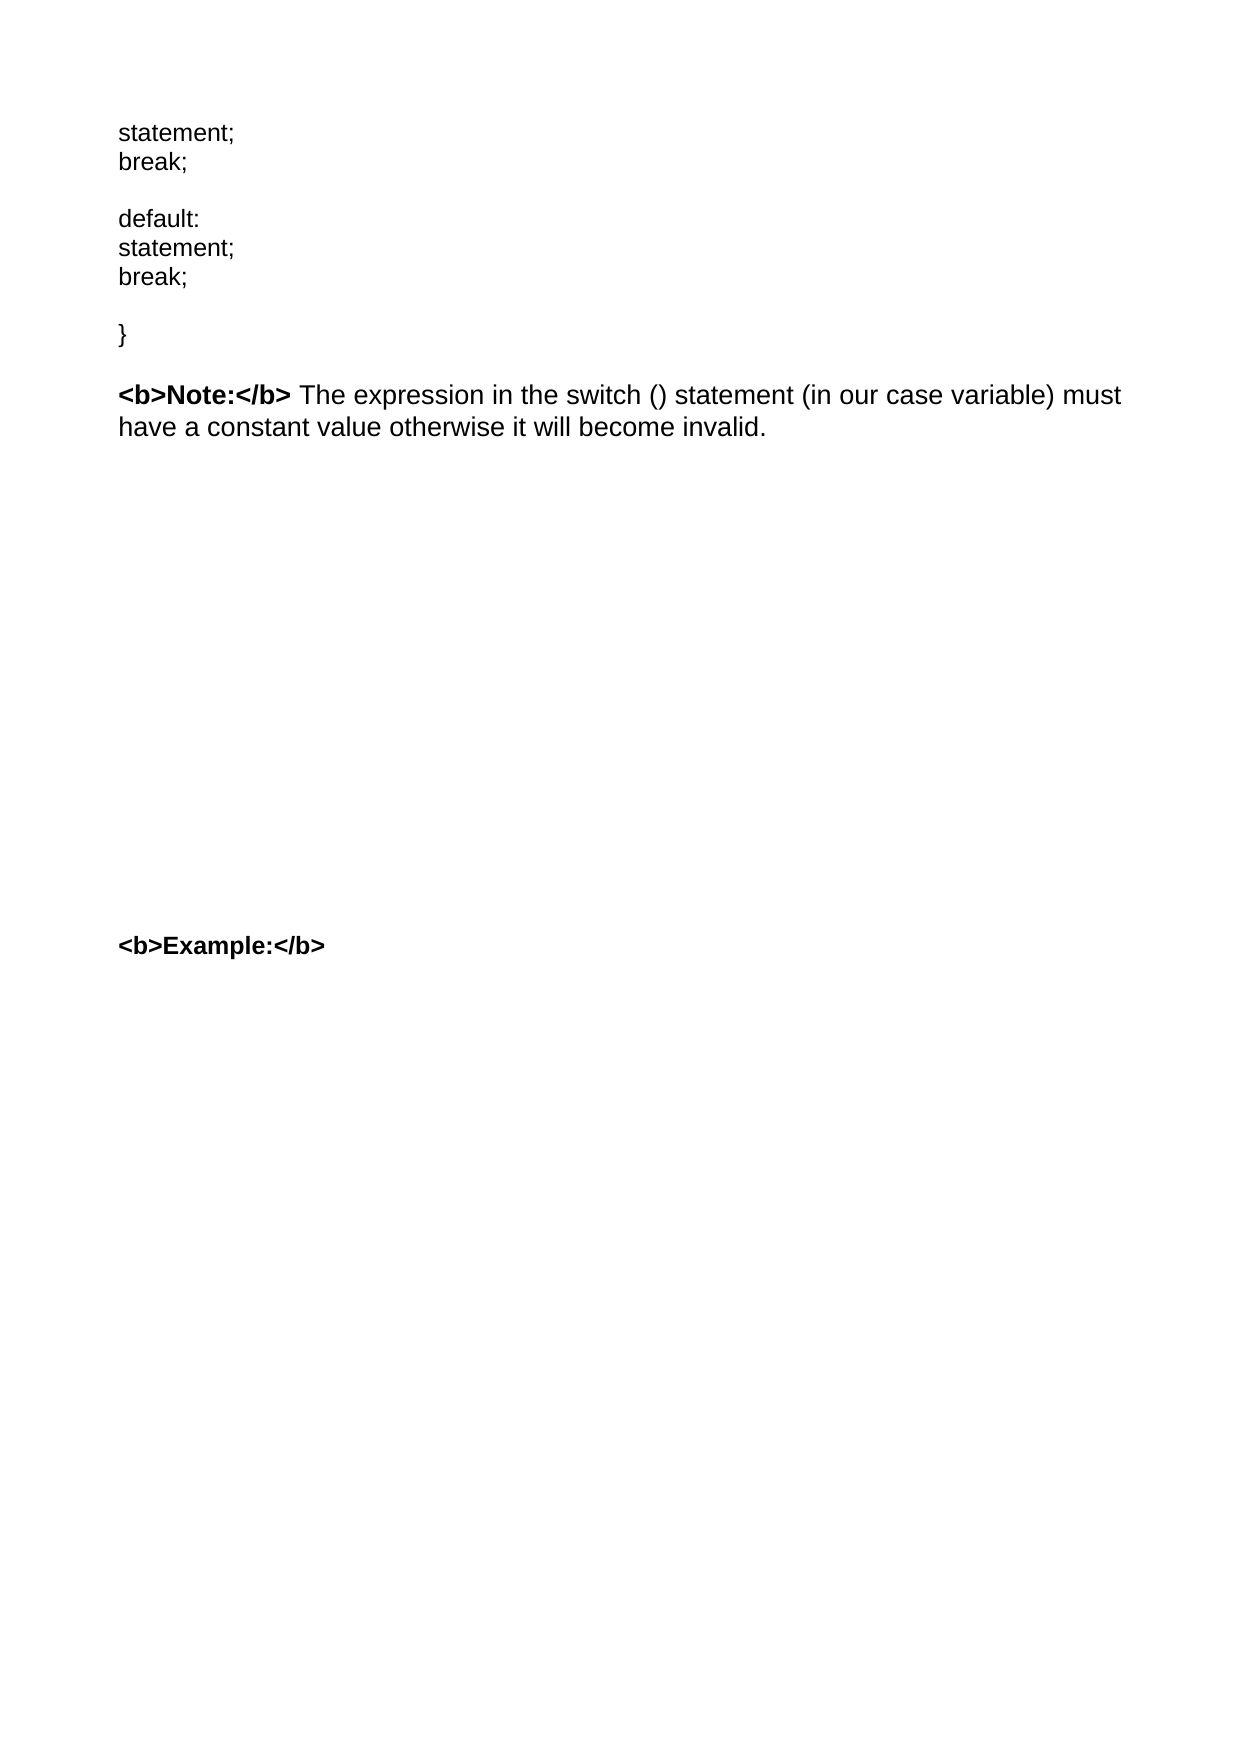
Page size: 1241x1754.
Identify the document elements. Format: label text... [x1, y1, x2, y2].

text statement; [118, 233, 1122, 262]
text <b>Note:</b> The expression in the switch () statement (in our case variable) must have a constant value otherwise it will become invalid. [118, 379, 1122, 442]
text } [118, 319, 1122, 348]
text statement; [118, 118, 1122, 147]
text default: [118, 204, 1122, 233]
text break; [118, 262, 1122, 291]
text <b>Example:</b> [118, 931, 1122, 959]
text break; [118, 147, 1122, 176]
